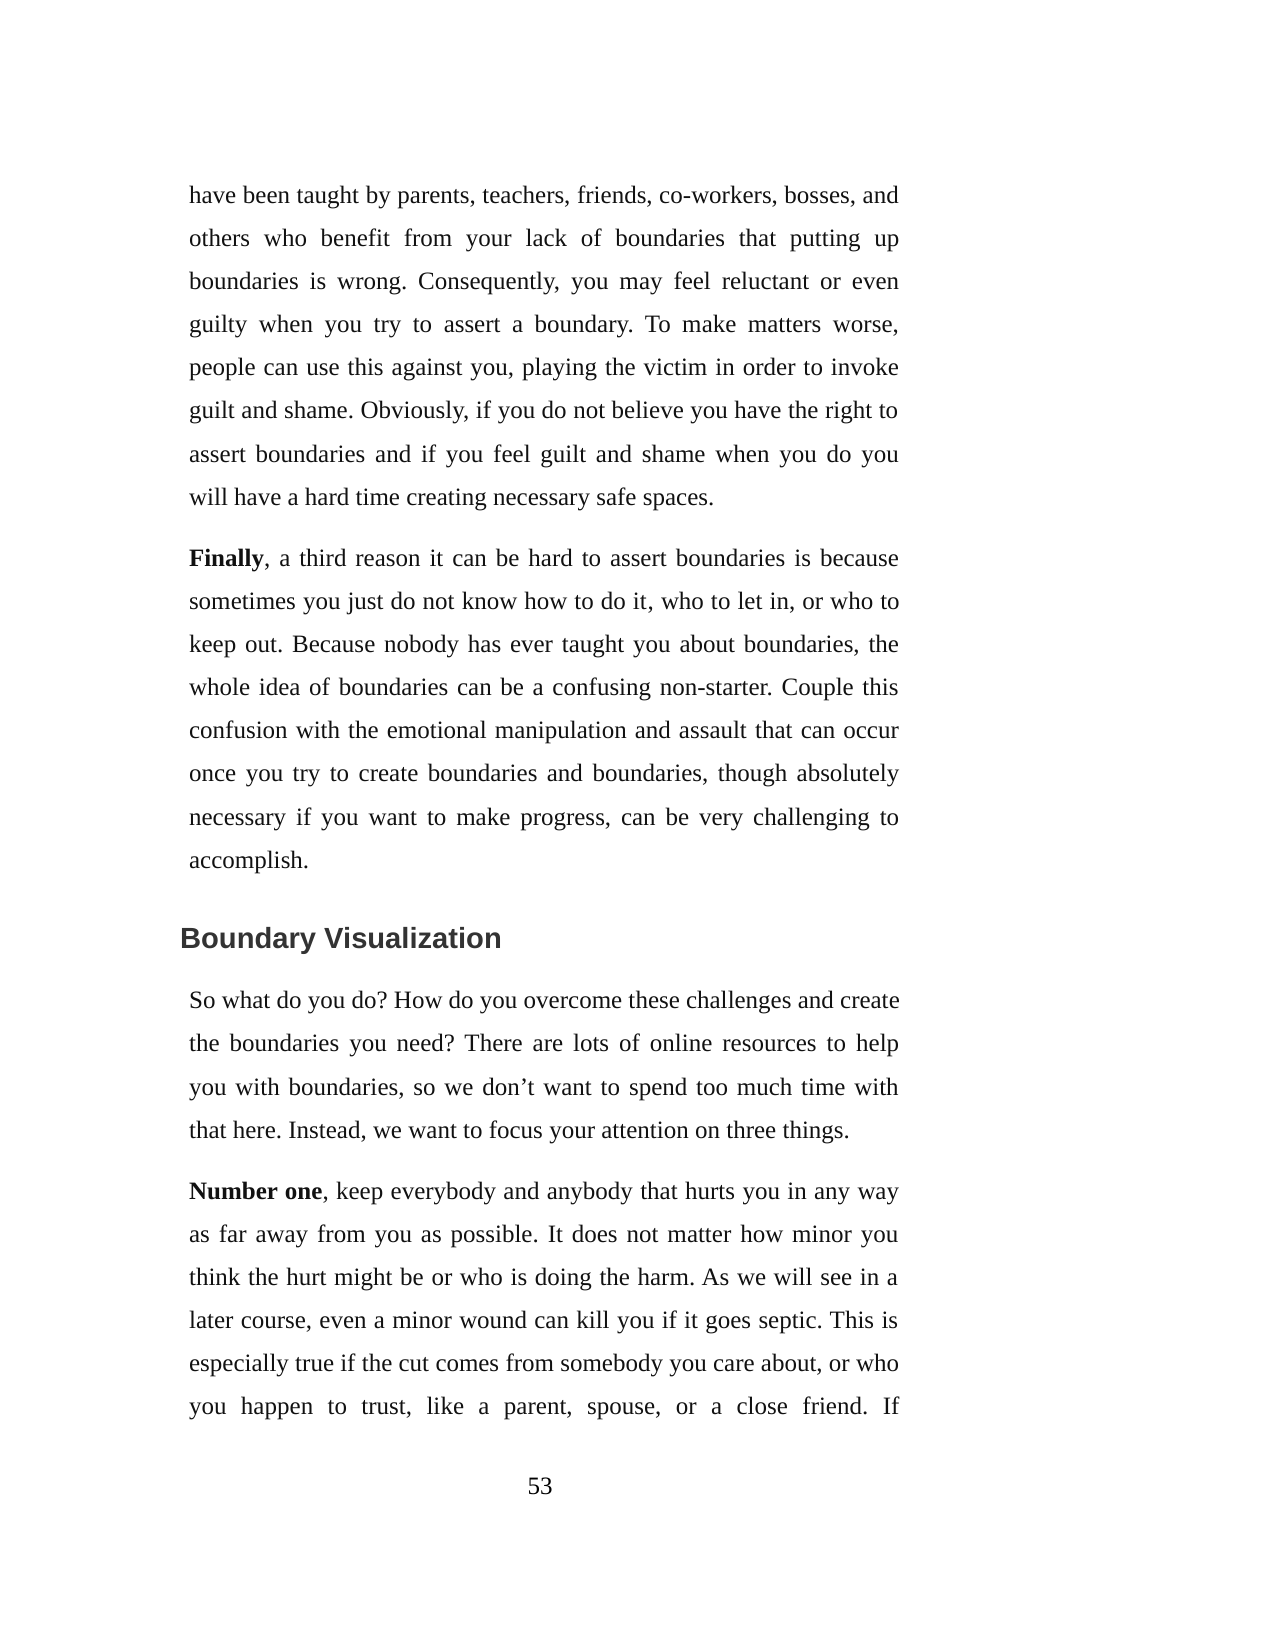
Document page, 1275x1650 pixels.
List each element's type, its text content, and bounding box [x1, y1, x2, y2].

text have been taught by parents, teachers, friends, co-workers, bosses, and others who benefit from your lack of boundaries that putting up boundaries is wrong. Consequently, you may feel reluctant or even guilty when you try to assert a boundary. To make matters worse, people can use this against you, playing the victim in order to invoke guilt and shame. Obviously, if you do not believe you have the right to assert boundaries and if you feel guilt and shame when you do you will have a hard time creating necessary safe spaces. [189, 180, 900, 511]
text Finally, a third reason it can be hard to assert boundaries is because sometimes you just do not know how to do it, who to let in, or who to keep out. Because nobody has ever taught you about boundaries, the whole idea of boundaries can be a confusing non-starter. Couple this confusion with the emotional manipulation and assault that can occur once you try to create boundaries and boundaries, though absolutely necessary if you want to make progress, can be very challenging to accomplish. [189, 543, 900, 873]
text Number one, keep everybody and anybody that hurts you in any way as far away from you as possible. It does not matter how minor you think the hurt might be or who is doing the harm. As we will see in a later course, even a minor wound can kill you if it goes septic. This is especially true if the cut comes from somebody you care about, or who you happen to trust, like a parent, spouse, or a close friend. If [189, 1176, 900, 1420]
text So what do you do? How do you overcome these challenges and create the boundaries you need? There are lots of online resources to help you with boundaries, so we don’t want to spend too much time with that here. Instead, we want to focus your attention on three things. [189, 985, 900, 1143]
subtitle Boundary Visualization [180, 921, 900, 954]
